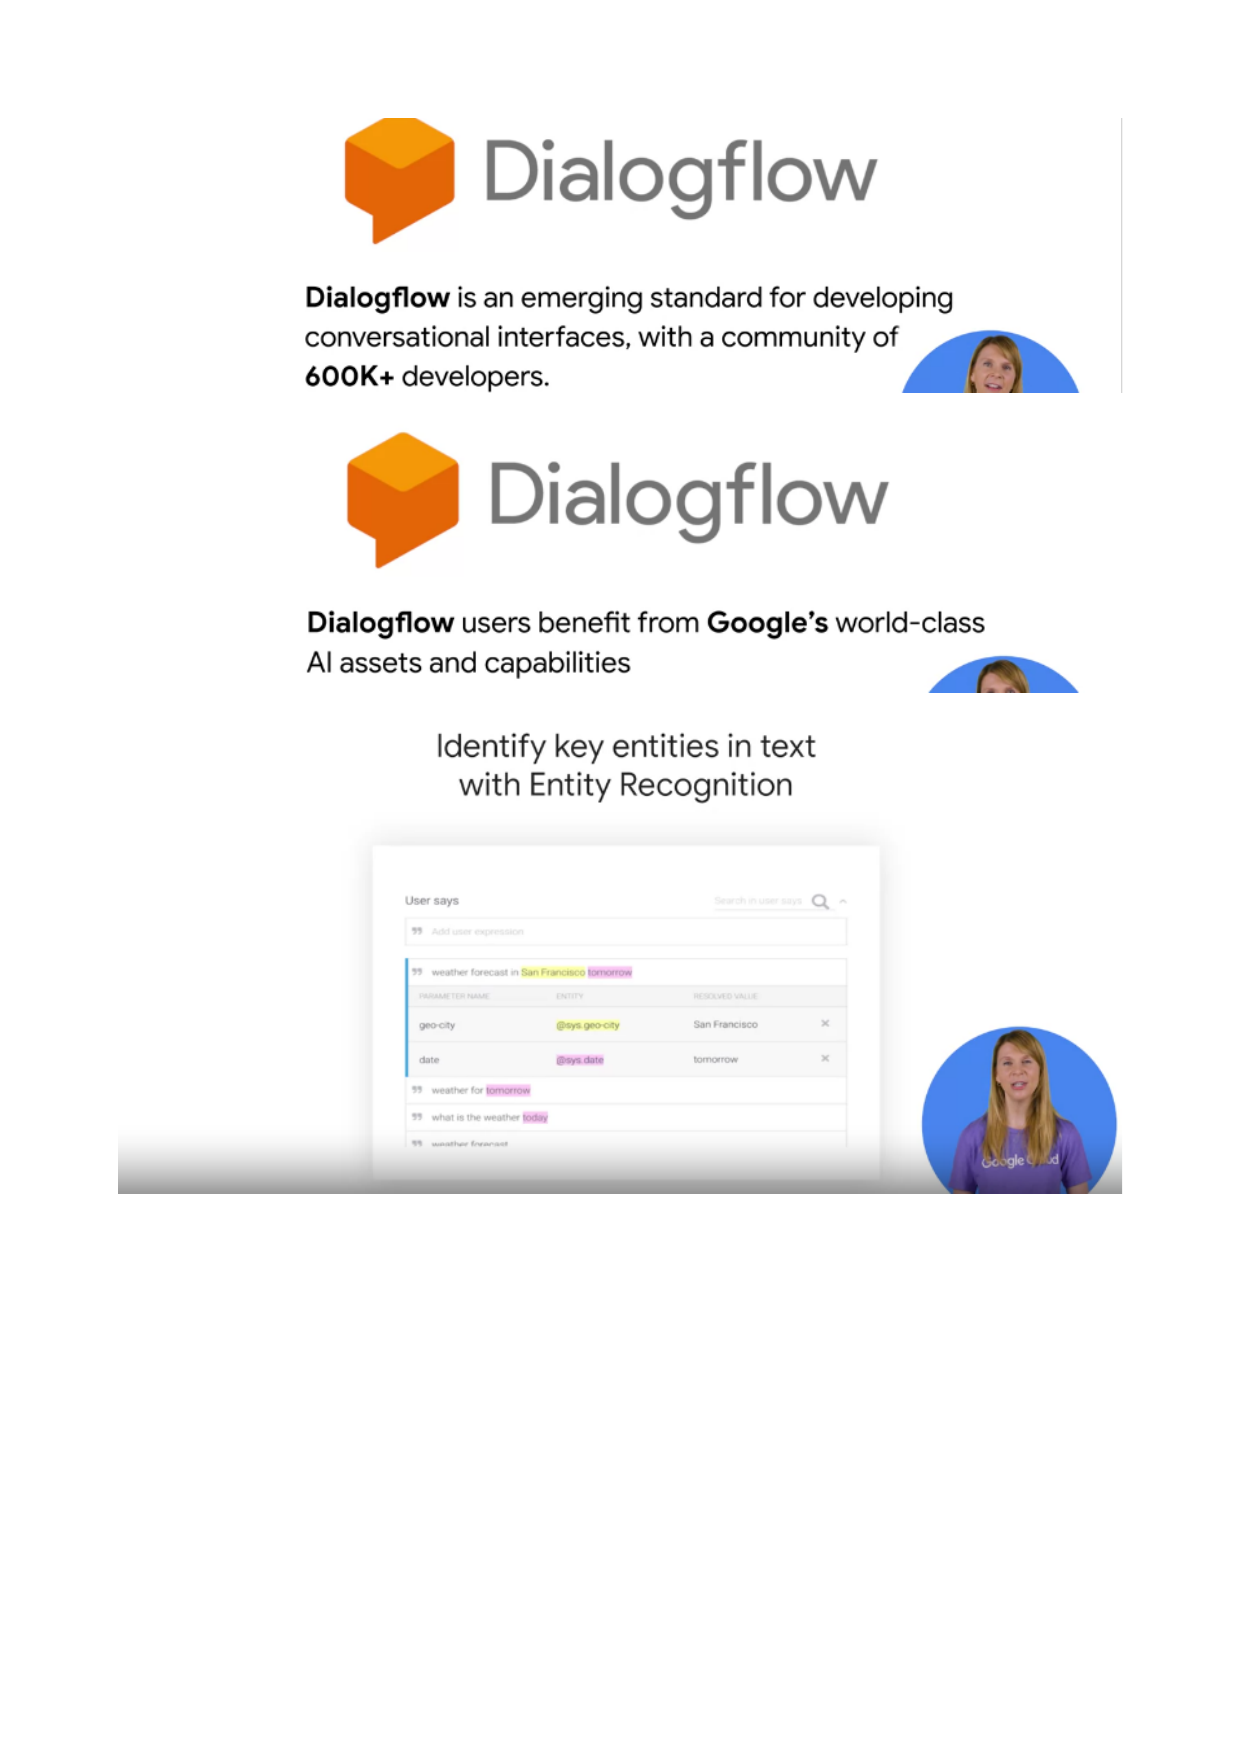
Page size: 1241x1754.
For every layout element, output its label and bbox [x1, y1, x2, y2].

picture [118, 118, 1123, 393]
picture [118, 421, 1123, 693]
picture [118, 721, 1123, 1194]
